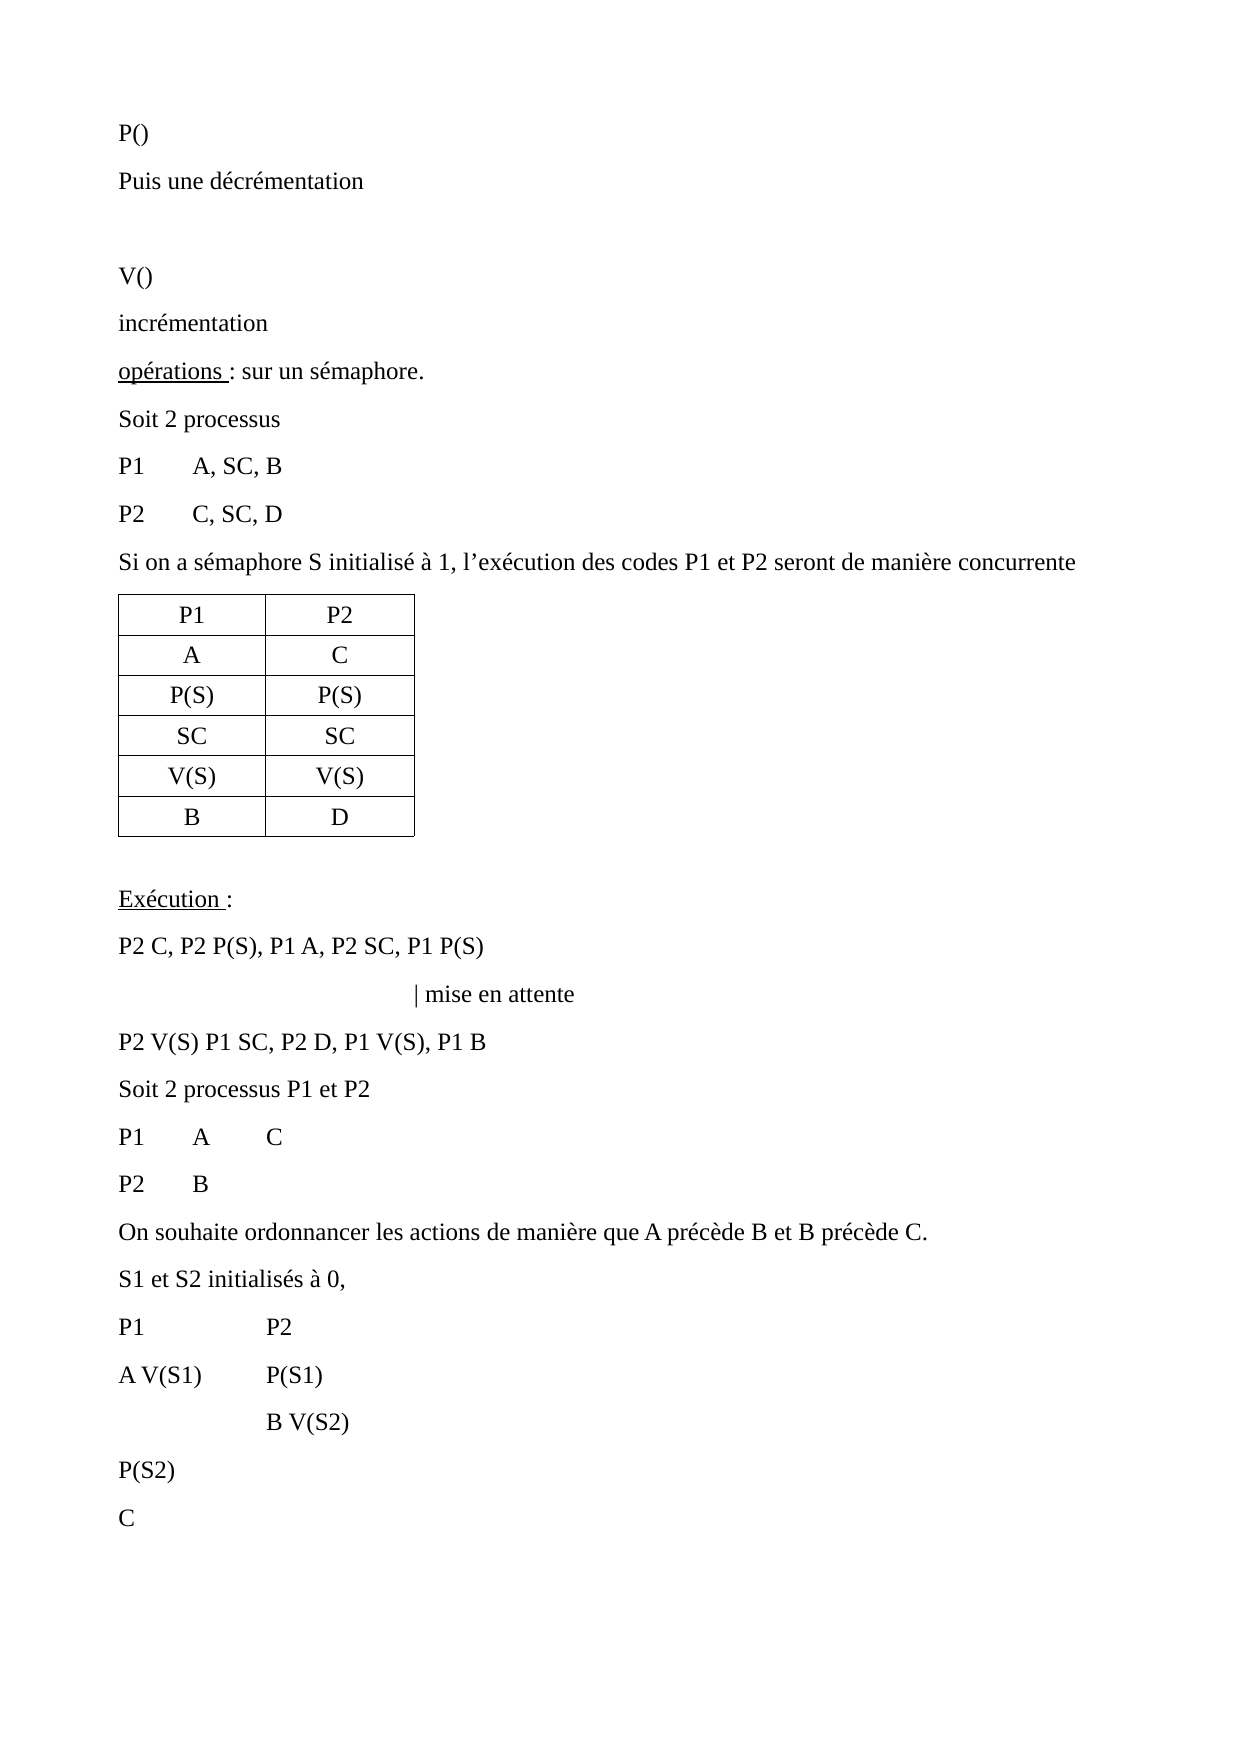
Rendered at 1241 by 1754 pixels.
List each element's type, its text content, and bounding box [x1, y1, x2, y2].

text A V(S1) P(S1) [118, 1360, 1122, 1388]
text P2 C, SC, D [118, 499, 1122, 528]
text C [118, 1503, 1122, 1531]
table_cell P(S) [266, 676, 414, 715]
text P2 C, P2 P(S), P1 A, P2 SC, P1 P(S) [118, 931, 1122, 960]
table_cell P(S) [119, 676, 265, 715]
table_cell A [119, 636, 265, 675]
table_cell SC [266, 716, 414, 755]
text P2 B [118, 1169, 1122, 1198]
text Soit 2 processus [118, 404, 1122, 432]
table_cell V(S) [119, 756, 265, 796]
text P(S2) [118, 1455, 1122, 1484]
text On souhaite ordonnancer les actions de manière que A précède B et B précède C. [118, 1217, 1122, 1246]
text Si on a sémaphore S initialisé à 1, l’exécution des codes P1 et P2 seront de manière concurrente [118, 547, 1122, 575]
table_cell D [266, 797, 414, 836]
table_header P1 [119, 595, 265, 634]
text P() [118, 118, 1122, 147]
table_cell V(S) [266, 756, 414, 796]
table_cell B [119, 797, 265, 836]
text B V(S2) [118, 1407, 1122, 1436]
text Puis une décrémentation [118, 166, 1122, 194]
text P1 P2 [118, 1312, 1122, 1341]
text | mise en attente [118, 979, 1122, 1008]
text Exécution : [118, 884, 1122, 912]
text incrémentation [118, 308, 1122, 337]
table_cell C [266, 636, 414, 675]
table_header P2 [266, 595, 414, 634]
text P2 V(S) P1 SC, P2 D, P1 V(S), P1 B [118, 1027, 1122, 1055]
text V() [118, 261, 1122, 290]
text Soit 2 processus P1 et P2 [118, 1074, 1122, 1103]
text opérations : sur un sémaphore. [118, 356, 1122, 385]
text S1 et S2 initialisés à 0, [118, 1264, 1122, 1293]
text P1 A C [118, 1122, 1122, 1151]
text P1 A, SC, B [118, 451, 1122, 480]
table_cell SC [119, 716, 265, 755]
